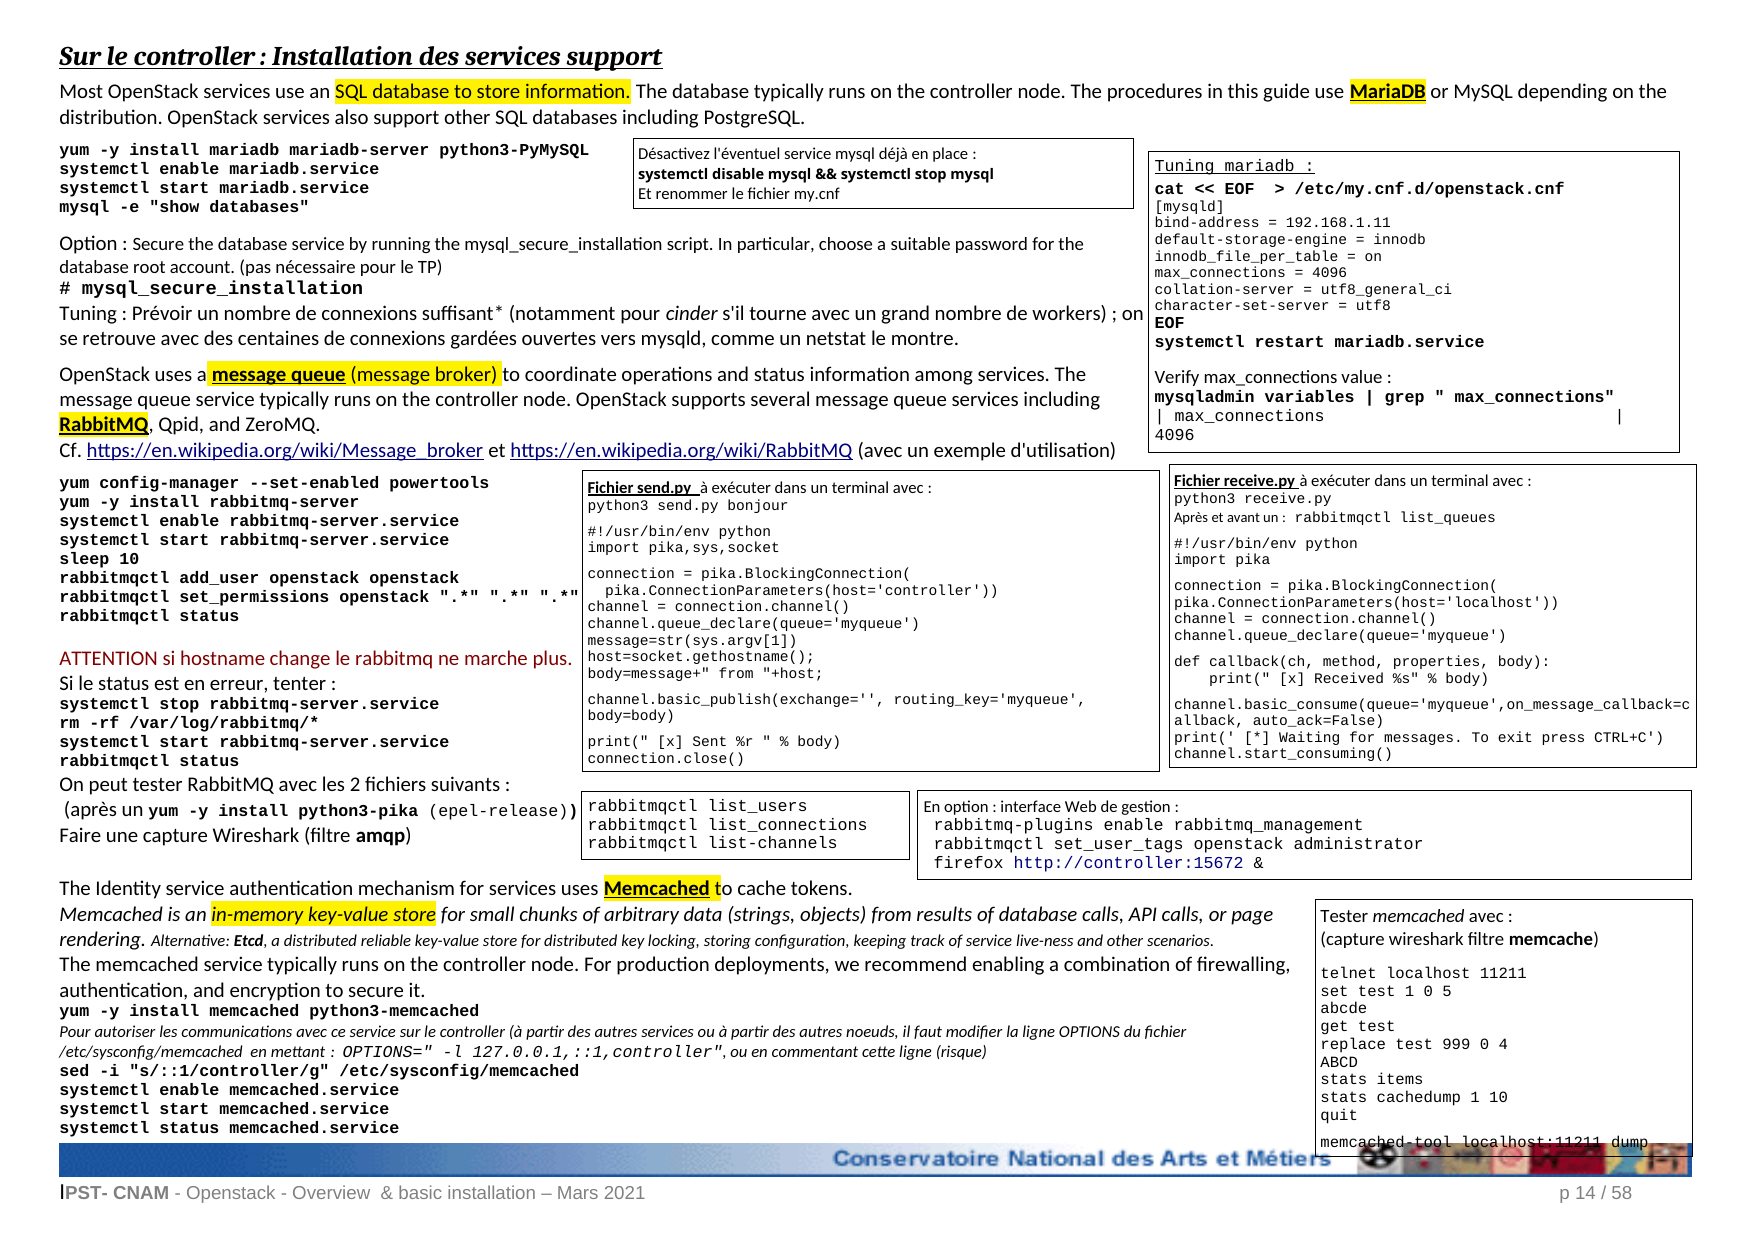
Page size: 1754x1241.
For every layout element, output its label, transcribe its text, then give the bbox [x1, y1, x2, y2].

text systemctl start mariadb.service [59, 180, 633, 198]
text systemctl stop rabbitmq-server.service [59, 696, 582, 714]
text rabbitmqctl status [1170, 752, 1695, 767]
text (après un yum -y install python3-pika (epel-release)) [59, 797, 581, 822]
text rabbitmqctl status [59, 607, 582, 626]
text rm -rf /var/log/rabbitmq/* [1170, 714, 1695, 733]
text systemctl start rabbitmq-server.service [59, 532, 582, 551]
text (après un yum -y install python3-pika (epel-release)) [582, 797, 909, 822]
text mysql -e "show databases" [1149, 198, 1679, 217]
text ATTENTION si hostname change le rabbitmq ne marche plus. [1170, 645, 1695, 670]
text Memcached is an in-memory key-value store for small chunks of arbitrary data (strings, objects) from results of database calls, API calls, or page rendering. Alternative: Etcd, a distributed reliable key-value store for distributed key locking, storing configuration, keeping track of service live-ness and other scenarios. [59, 901, 1315, 952]
text systemctl stop rabbitmq-server.service [1170, 696, 1695, 714]
text systemctl start mariadb.service [1149, 180, 1679, 198]
text systemctl enable rabbitmq-server.service [59, 513, 582, 532]
text yum -y install memcached python3-memcached [59, 1002, 1315, 1021]
text On peut tester RabbitMQ avec les 2 fichiers suivants : [59, 771, 1695, 797]
text sleep 10 [1160, 551, 1169, 569]
text systemctl enable memcached.service [1316, 1082, 1692, 1101]
text yum -y install mariadb mariadb-server python3-PyMySQL [59, 142, 633, 161]
text systemctl start rabbitmq-server.service [583, 532, 1159, 551]
text systemctl start rabbitmq-server.service [1170, 532, 1695, 551]
text systemctl enable rabbitmq-server.service [1170, 513, 1695, 532]
text Pour autoriser les communications avec ce service sur le controller (à partir des autres services ou à partir des autres noeuds, il faut modifier la ligne OPTIONS du fichier /etc/sysconfig/memcached en mettant : OPTIONS=" -l 127.0.0.1,::1,controller", ou en commentant cette ligne (risque) [59, 1021, 1315, 1063]
text rabbitmqctl status [583, 752, 1159, 771]
text OpenStack uses a message queue (message broker) to coordinate operations and status information among services. The message queue service typically runs on the controller node. OpenStack supports several message queue services including RabbitMQ, Qpid, and ZeroMQ. [1149, 361, 1679, 437]
text rm -rf /var/log/rabbitmq/* [583, 714, 1159, 733]
text [1316, 1119, 1692, 1138]
text Si le status est en erreur, tenter : [1170, 670, 1695, 696]
text rm -rf /var/log/rabbitmq/* [59, 714, 582, 733]
text rabbitmqctl set_permissions openstack ".*" ".*" ".*" [1170, 588, 1695, 607]
text yum -y install mariadb mariadb-server python3-PyMySQL [1149, 152, 1679, 161]
text Faire une capture Wireshark (filtre amqp) [59, 822, 581, 847]
text systemctl enable memcached.service [59, 1082, 1315, 1101]
text sleep 10 [59, 551, 582, 569]
text systemctl start mariadb.service [634, 180, 1133, 198]
text Memcached is an in-memory key-value store for small chunks of arbitrary data (strings, objects) from results of database calls, API calls, or page rendering. Alternative: Etcd, a distributed reliable key-value store for distributed key locking, storing configuration, keeping track of service live-ness and other scenarios. [1316, 901, 1692, 952]
text systemctl start rabbitmq-server.service [59, 733, 582, 752]
text Tuning : Prévoir un nombre de connexions suffisant* (notamment pour cinder s'il tourne avec un grand nombre de workers) ; on se retrouve avec des centaines de connexions gardées ouvertes vers mysqld, comme un netstat le montre. [1149, 300, 1679, 351]
text OpenStack uses a message queue (message broker) to coordinate operations and status information among services. The message queue service typically runs on the controller node. OpenStack supports several message queue services including RabbitMQ, Qpid, and ZeroMQ. [59, 361, 1148, 437]
text (après un yum -y install python3-pika (epel-release)) [918, 797, 1691, 822]
text Faire une capture Wireshark (filtre amqp) [918, 822, 1691, 847]
text yum -y install rabbitmq-server [59, 494, 582, 513]
text # mysql_secure_installation [1149, 278, 1679, 300]
text ATTENTION si hostname change le rabbitmq ne marche plus. [59, 645, 582, 670]
text systemctl enable rabbitmq-server.service [583, 513, 1159, 532]
text yum config-manager --set-enabled powertools [583, 475, 1159, 494]
text The memcached service typically runs on the controller node. For production deployments, we recommend enabling a combination of firewalling, authentication, and encryption to secure it. [1316, 952, 1692, 1002]
text rabbitmqctl status [1170, 607, 1695, 626]
subtitle Sur le controller : Installation des services support [59, 41, 1695, 72]
text yum -y install rabbitmq-server [583, 494, 1159, 513]
text Faire une capture Wireshark (filtre amqp) [582, 822, 909, 847]
text mysql -e "show databases" [634, 198, 1133, 208]
text sleep 10 [583, 551, 1159, 569]
text systemctl enable mariadb.service [59, 161, 633, 180]
text The memcached service typically runs on the controller node. For production deployments, we recommend enabling a combination of firewalling, authentication, and encryption to secure it. [59, 952, 1315, 1002]
text rabbitmqctl status [583, 607, 1159, 626]
text yum -y install mariadb mariadb-server python3-PyMySQL [1134, 142, 1695, 161]
text yum -y install memcached python3-memcached [1316, 1002, 1692, 1021]
text Cf. https://en.wikipedia.org/wiki/Message_broker et https://en.wikipedia.org/wiki/RabbitMQ (avec un exemple d'utilisation) [59, 437, 1695, 462]
text Si le status est en erreur, tenter : [583, 670, 1159, 696]
text rabbitmqctl status [1160, 752, 1695, 771]
text rabbitmqctl add_user openstack openstack [583, 569, 1159, 588]
text Most OpenStack services use an SQL database to store information. The database typically runs on the controller node. The procedures in this guide use MariaDB or MySQL depending on the distribution. OpenStack services also support other SQL databases including PostgreSQL. [59, 78, 1695, 129]
text rabbitmqctl set_permissions openstack ".*" ".*" ".*" [59, 588, 582, 607]
text rabbitmqctl status [59, 752, 582, 771]
text systemctl start memcached.service [1316, 1101, 1692, 1119]
text mysql -e "show databases" [59, 198, 1148, 217]
text yum config-manager --set-enabled powertools [59, 475, 582, 494]
text yum config-manager --set-enabled powertools [1170, 475, 1695, 494]
text systemctl enable mariadb.service [634, 161, 1133, 180]
text Tuning : Prévoir un nombre de connexions suffisant* (notamment pour cinder s'il tourne avec un grand nombre de workers) ; on se retrouve avec des centaines de connexions gardées ouvertes vers mysqld, comme un netstat le montre. [59, 300, 1148, 351]
text systemctl start memcached.service [59, 1101, 1315, 1119]
text # mysql_secure_installation [59, 278, 1148, 300]
text rabbitmqctl add_user openstack openstack [59, 569, 582, 588]
text Pour autoriser les communications avec ce service sur le controller (à partir des autres services ou à partir des autres noeuds, il faut modifier la ligne OPTIONS du fichier /etc/sysconfig/memcached en mettant : OPTIONS=" -l 127.0.0.1,::1,controller", ou en commentant cette ligne (risque) [1316, 1021, 1692, 1063]
text systemctl stop rabbitmq-server.service [583, 696, 1159, 714]
text yum -y install mariadb mariadb-server python3-PyMySQL [634, 142, 1133, 161]
text systemctl start rabbitmq-server.service [1170, 733, 1695, 752]
text systemctl enable mariadb.service [1149, 161, 1679, 180]
text systemctl start rabbitmq-server.service [583, 733, 1159, 752]
text systemctl status memcached.service [59, 1119, 1315, 1138]
text Option : Secure the database service by running the mysql_secure_installation script. In particular, choose a suitable password for the database root account. (pas nécessaire pour le TP) [1149, 230, 1679, 278]
text Option : Secure the database service by running the mysql_secure_installation script. In particular, choose a suitable password for the database root account. (pas nécessaire pour le TP) [59, 230, 1148, 278]
text rabbitmqctl add_user openstack openstack [1170, 569, 1695, 588]
text rabbitmqctl set_permissions openstack ".*" ".*" ".*" [583, 588, 1159, 607]
text Si le status est en erreur, tenter : [59, 670, 582, 696]
text sed -i "s/::1/controller/g" /etc/sysconfig/memcached [59, 1063, 1315, 1082]
text The Identity service authentication mechanism for services uses Memcached to cache tokens. [59, 875, 1695, 901]
text sed -i "s/::1/controller/g" /etc/sysconfig/memcached [1316, 1063, 1692, 1082]
text yum -y install rabbitmq-server [1170, 494, 1695, 513]
text ATTENTION si hostname change le rabbitmq ne marche plus. [583, 645, 1159, 670]
text sleep 10 [1170, 551, 1695, 569]
